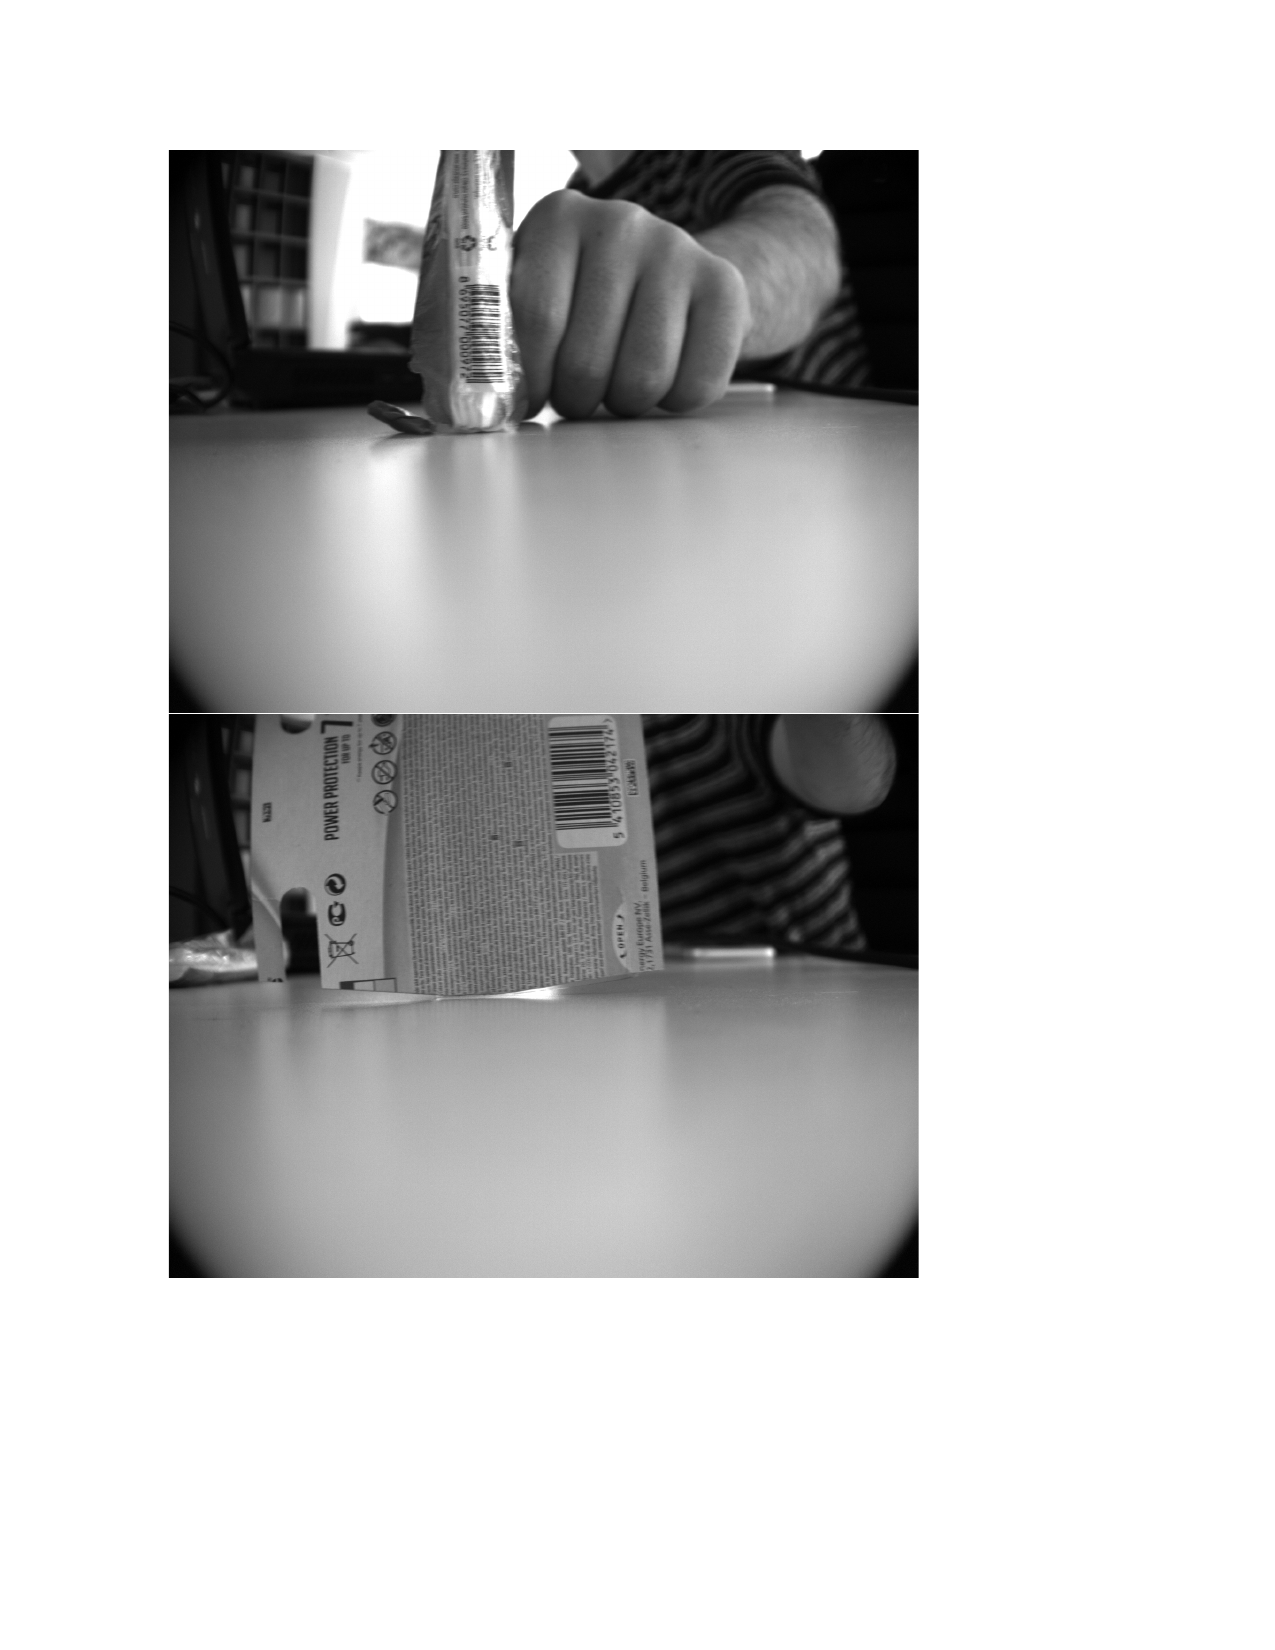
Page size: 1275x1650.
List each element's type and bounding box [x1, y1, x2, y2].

picture [168, 150, 919, 713]
picture [168, 714, 919, 1278]
